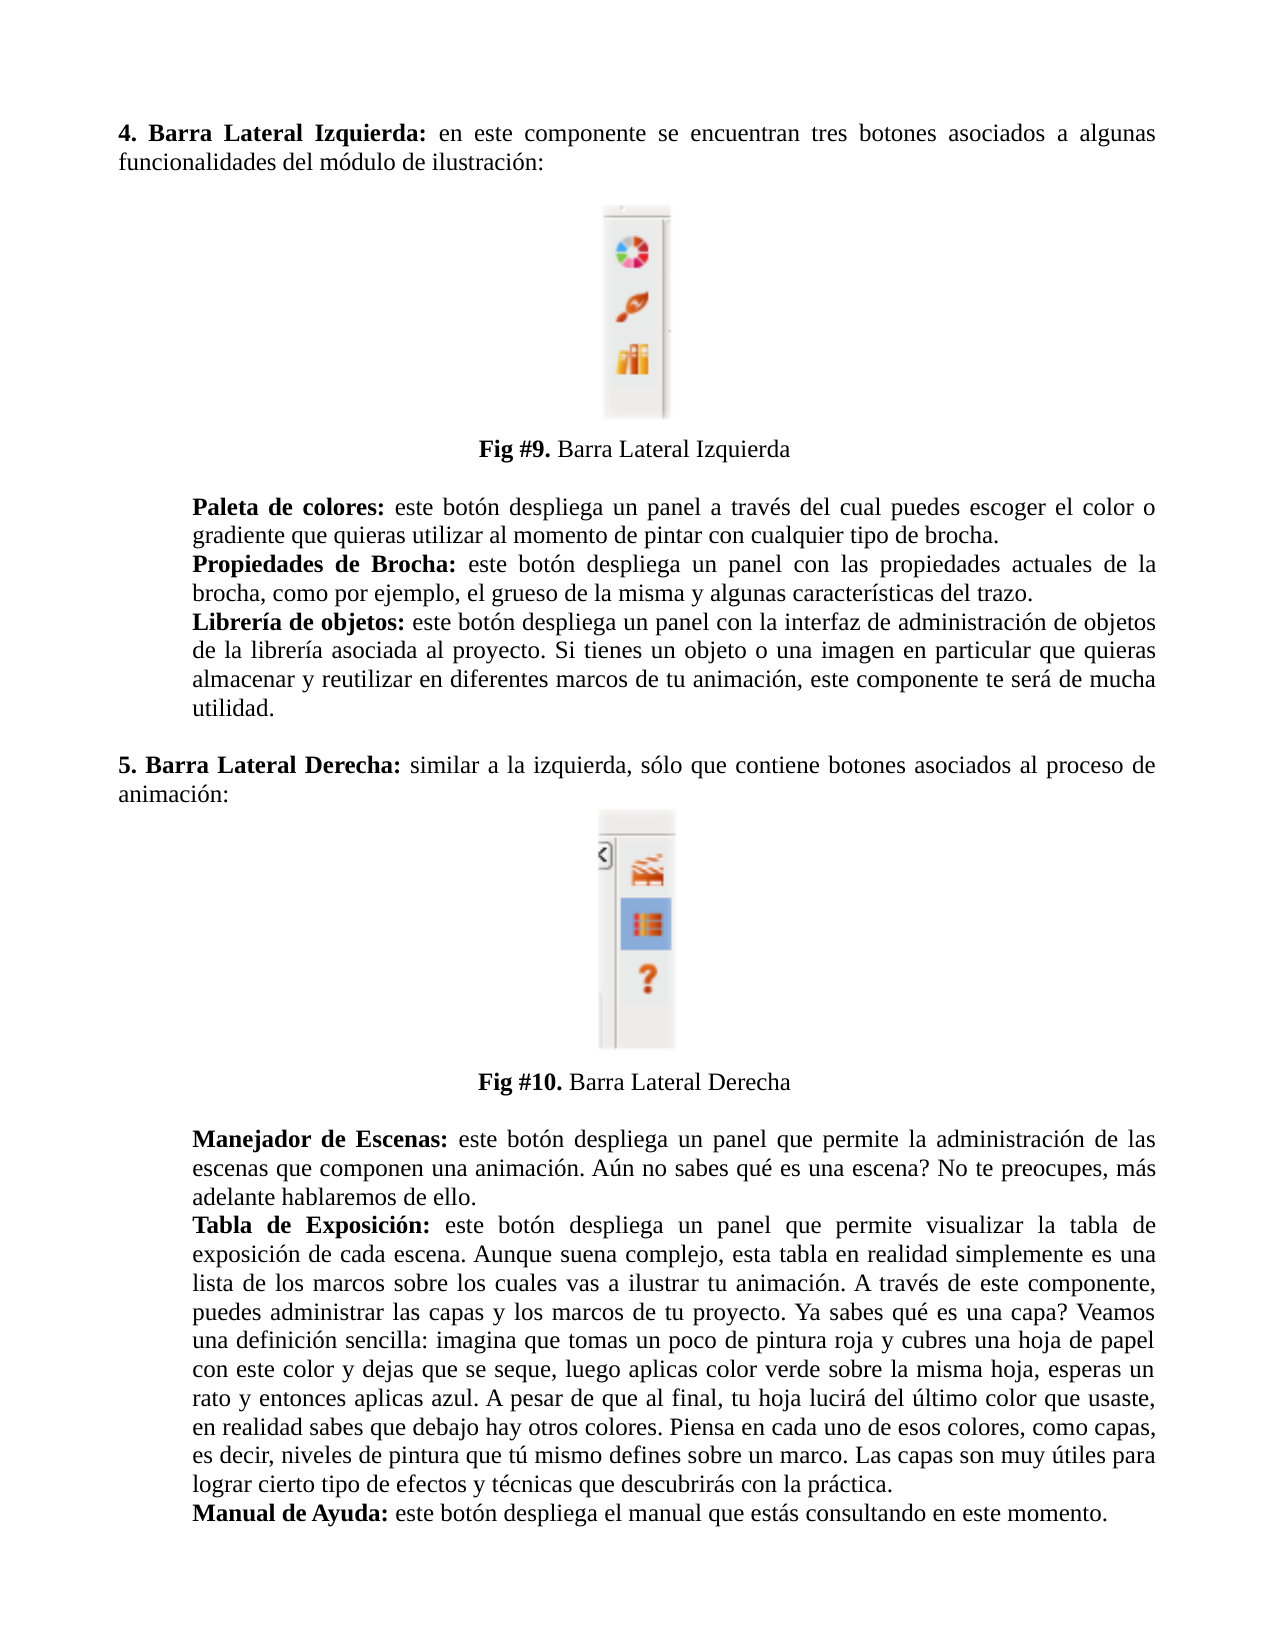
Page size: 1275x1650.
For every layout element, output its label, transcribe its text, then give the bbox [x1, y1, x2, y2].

text Fig #9. Barra Lateral Izquierda [118, 434, 1157, 463]
text Manejador de Escenas: este botón despliega un panel que permite la administración de las escenas que componen una animación. Aún no sabes qué es una escena? No te preocupes, más adelante hablaremos de ello. [192, 1124, 1157, 1211]
text 5. Barra Lateral Derecha: similar a la izquierda, sólo que contiene botones asociados al proceso de animación: [118, 751, 1157, 808]
text Fig #10. Barra Lateral Derecha [118, 1067, 1157, 1096]
text 4. Barra Lateral Izquierda: en este componente se encuentran tres botones asociados a algunas funcionalidades del módulo de ilustración: [118, 118, 1157, 176]
picture [597, 808, 678, 1051]
text Propiedades de Brocha: este botón despliega un panel con las propiedades actuales de la brocha, como por ejemplo, el grueso de la misma y algunas características del trazo. [192, 549, 1157, 607]
text Librería de objetos: este botón despliega un panel con la interfaz de administración de objetos de la librería asociada al proyecto. Si tienes un objeto o una imagen en particular que quieras almacenar y reutilizar en diferentes marcos de tu animación, este componente te será de mucha utilidad. [192, 607, 1157, 722]
text Paleta de colores: este botón despliega un panel a través del cual puedes escoger el color o gradiente que quieras utilizar al momento de pintar con cualquier tipo de brocha. [192, 492, 1157, 549]
picture [602, 204, 673, 421]
text Manual de Ayuda: este botón despliega el manual que estás consultando en este momento. [192, 1498, 1157, 1527]
text Tabla de Exposición: este botón despliega un panel que permite visualizar la tabla de exposición de cada escena. Aunque suena complejo, esta tabla en realidad simplemente es una lista de los marcos sobre los cuales vas a ilustrar tu animación. A través de este componente, puedes administrar las capas y los marcos de tu proyecto. Ya sabes qué es una capa? Veamos una definición sencilla: imagina que tomas un poco de pintura roja y cubres una hoja de papel con este color y dejas que se seque, luego aplicas color verde sobre la misma hoja, esperas un rato y entonces aplicas azul. A pesar de que al final, tu hoja lucirá del último color que usaste, en realidad sabes que debajo hay otros colores. Piensa en cada uno de esos colores, como capas, es decir, niveles de pintura que tú mismo defines sobre un marco. Las capas son muy útiles para lograr cierto tipo de efectos y técnicas que descubrirás con la práctica. [192, 1211, 1157, 1498]
